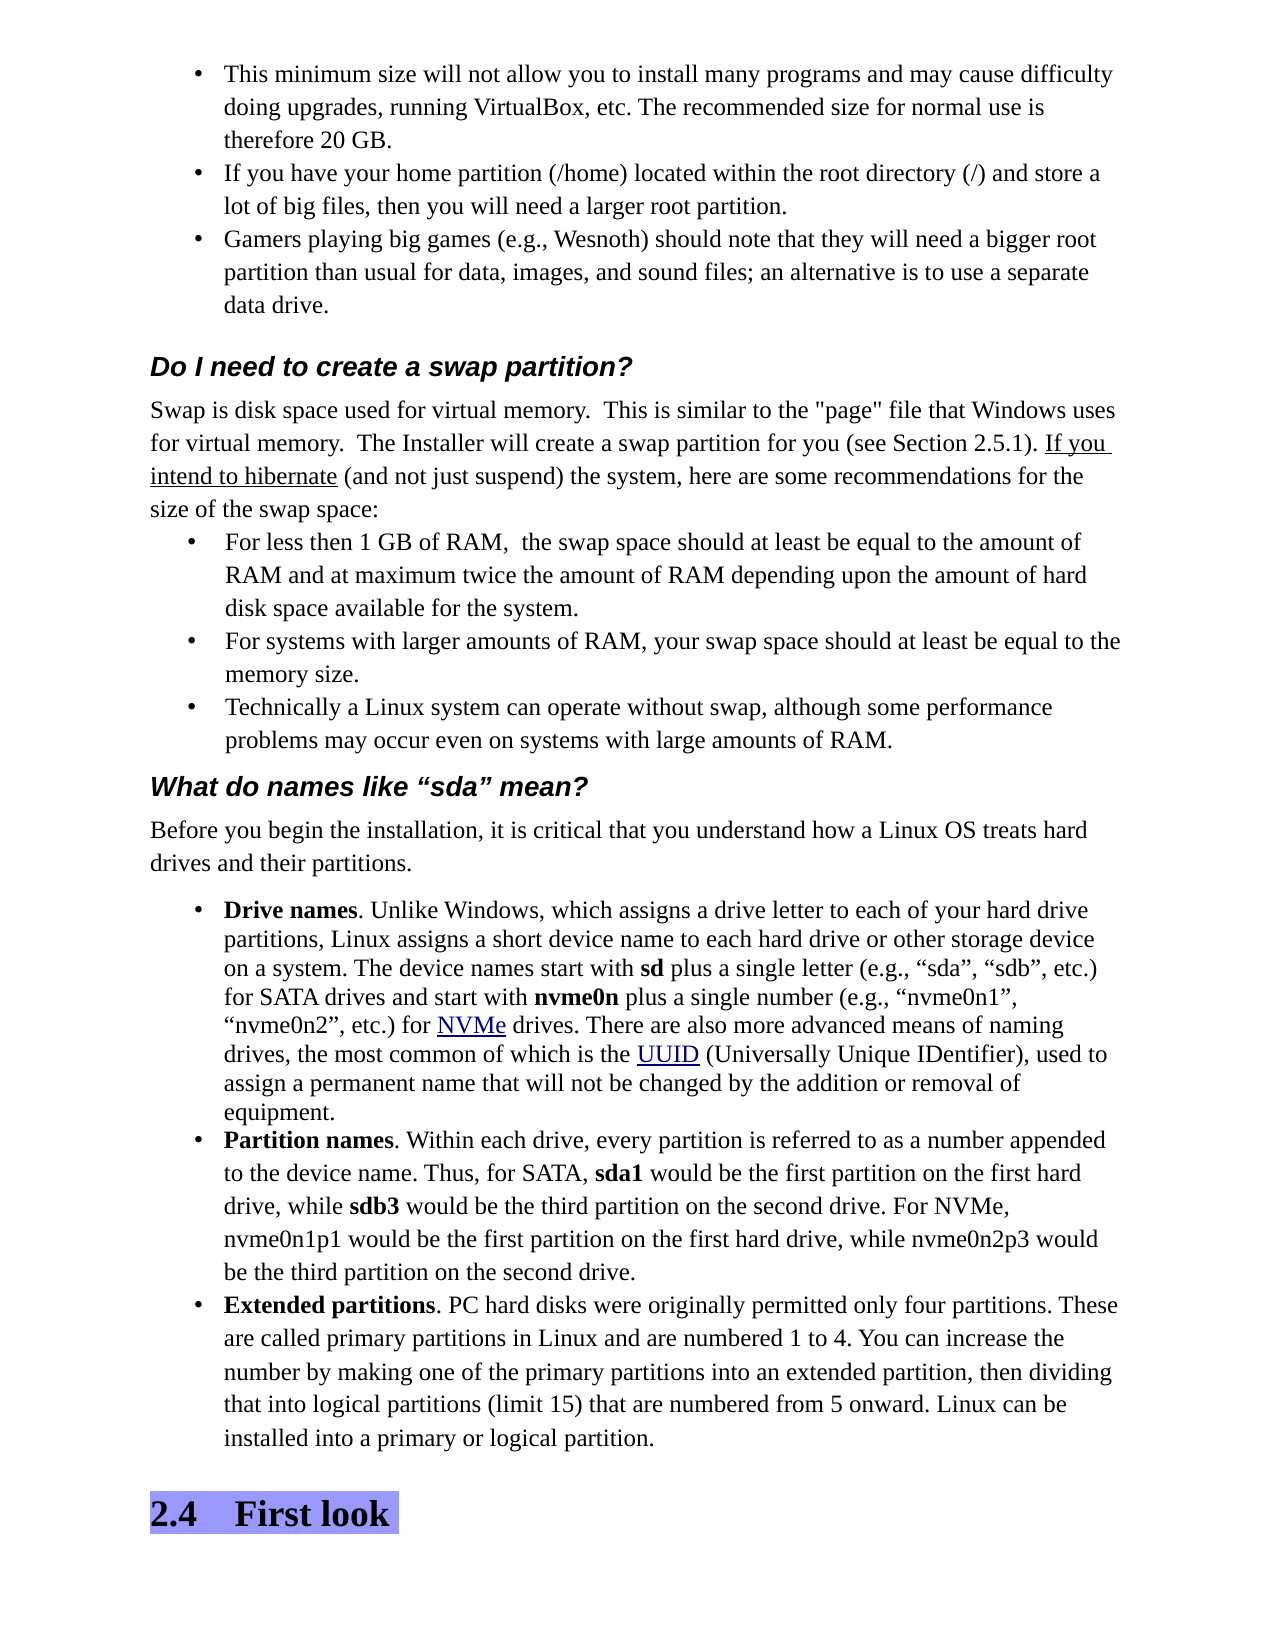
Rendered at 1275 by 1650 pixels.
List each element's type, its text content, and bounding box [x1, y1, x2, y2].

list For less then 1 GB of RAM, the swap space should at least be equal to the amount of RAM and at maximum twice the amount of RAM depending upon the amount of hard disk space available for the system. [187, 527, 1125, 622]
subtitle Do I need to create a swap partition? [150, 350, 1125, 382]
list Drive names. Unlike Windows, which assigns a drive letter to each of your hard drive partitions, Linux assigns a short device name to each hard drive or other storage device on a system. The device names start with sd plus a single letter (e.g., “sda”, “sdb”, etc.) for SATA drives and start with nvme0n plus a single number (e.g., “nvme0n1”, “nvme0n2”, etc.) for NVMe drives. There are also more advanced means of naming drives, the most common of which is the UUID (Universally Unique IDentifier), used to assign a permanent name that will not be changed by the addition or removal of equipment. [194, 895, 1125, 1125]
list Technically a Linux system can operate without swap, although some performance problems may occur even on systems with large amounts of RAM. [187, 692, 1125, 754]
text Swap is disk space used for virtual memory. This is similar to the "page" file that Windows uses for virtual memory. The Installer will create a swap partition for you (see Section 2.5.1). If you intend to hibernate (and not just suspend) the system, here are some recommendations for the size of the swap space: [150, 395, 1125, 522]
subtitle 2.4 First look [399, 1491, 1125, 1534]
list Gamers playing big games (e.g., Wesnoth) should note that they will need a bigger root partition than usual for data, images, and sound files; an alternative is to use a separate data drive. [194, 224, 1125, 319]
list For systems with larger amounts of RAM, your swap space should at least be equal to the memory size. [187, 626, 1125, 688]
list Partition names. Within each drive, every partition is referred to as a number appended to the device name. Thus, for SATA, sda1 would be the first partition on the first hard drive, while sdb3 would be the third partition on the second drive. For NVMe, nvme0n1p1 would be the first partition on the first hard drive, while nvme0n2p3 would be the third partition on the second drive. [194, 1125, 1125, 1286]
list If you have your home partition (/home) located within the root directory (/) and store a lot of big files, then you will need a larger root partition. [194, 158, 1125, 220]
list This minimum size will not allow you to install many programs and may cause difficulty doing upgrades, running VirtualBox, etc. The recommended size for normal use is therefore 20 GB. [194, 59, 1125, 154]
text Before you begin the installation, it is critical that you understand how a Linux OS treats hard drives and their partitions. [150, 815, 1125, 877]
subtitle What do names like “sda” mean? [150, 770, 1125, 802]
list Extended partitions. PC hard disks were originally permitted only four partitions. These are called primary partitions in Linux and are numbered 1 to 4. You can increase the number by making one of the primary partitions into an extended partition, then dividing that into logical partitions (limit 15) that are numbered from 5 onward. Linux can be installed into a primary or logical partition. [194, 1291, 1125, 1451]
